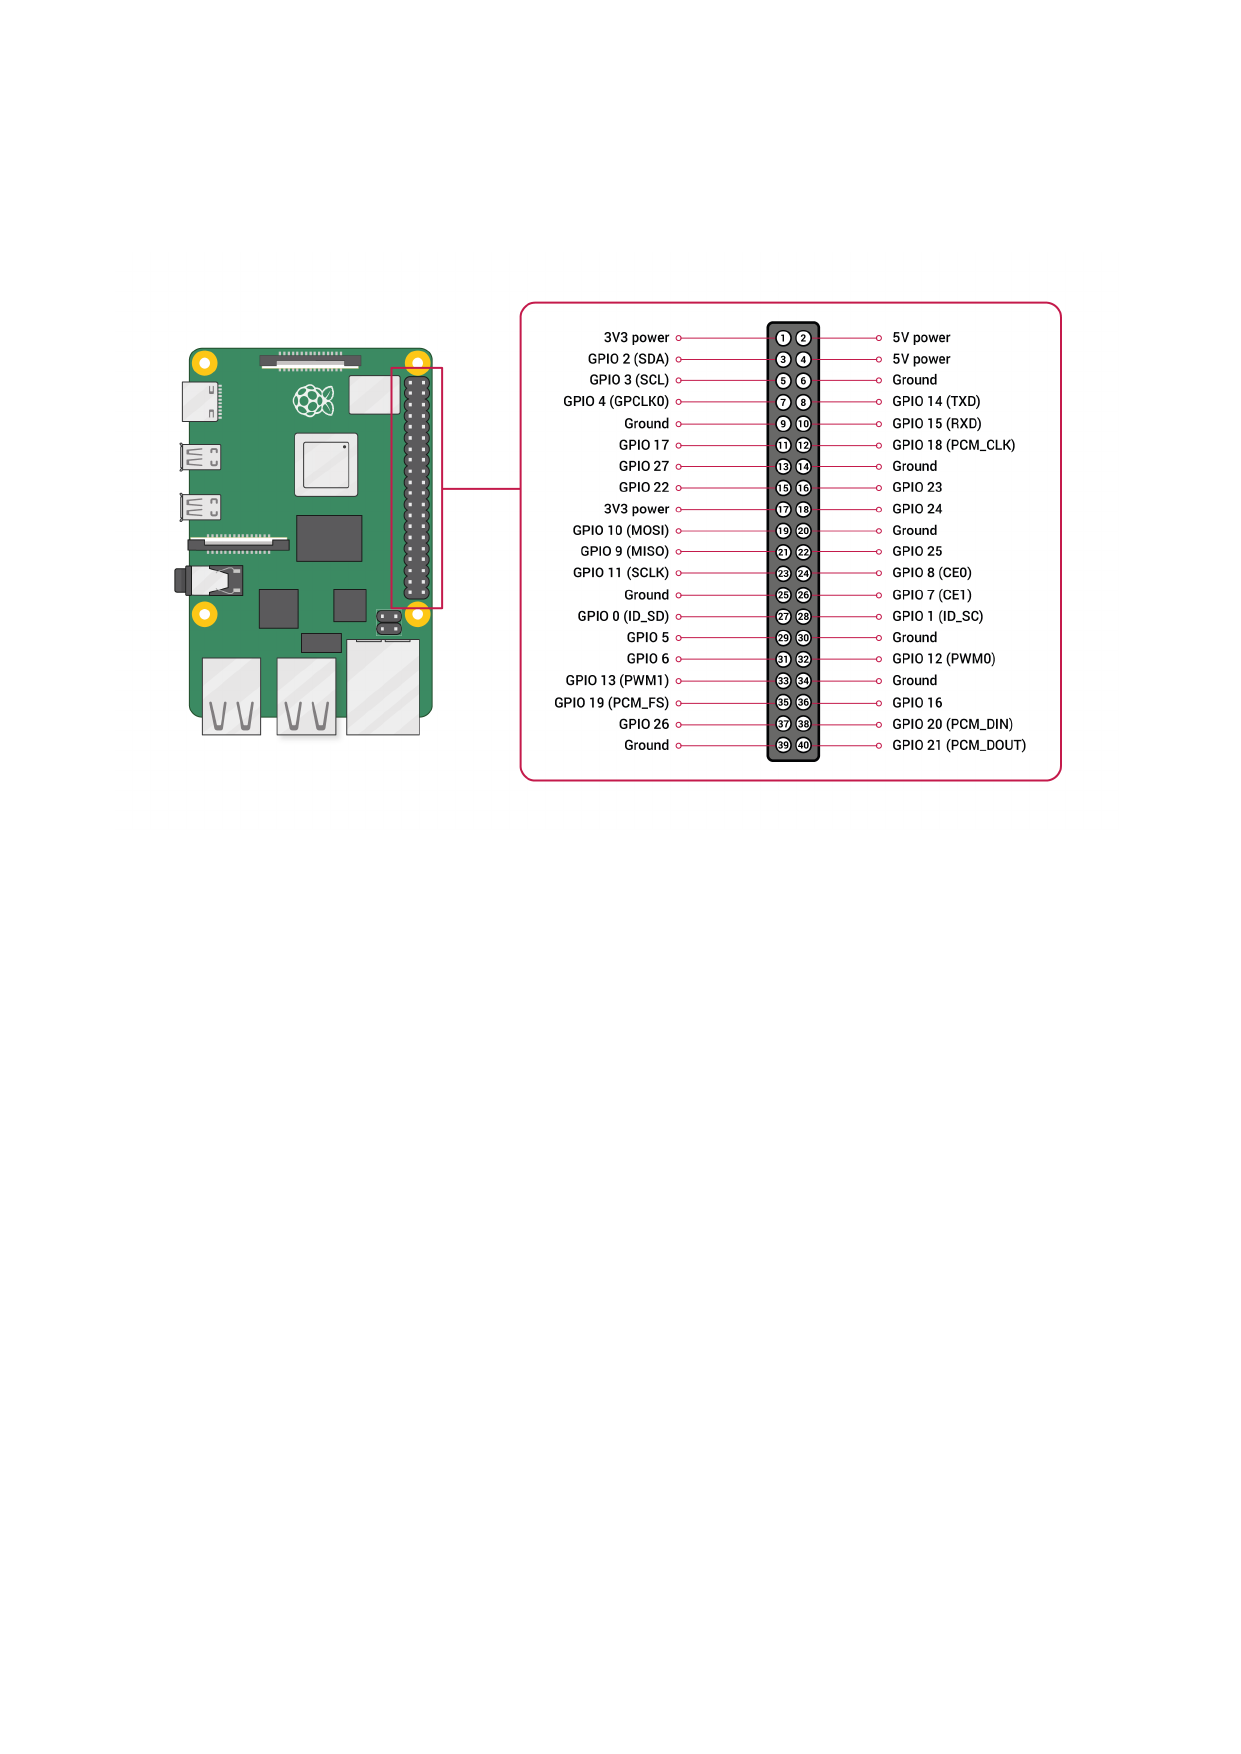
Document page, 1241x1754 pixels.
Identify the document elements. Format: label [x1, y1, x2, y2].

picture [115, 252, 1119, 830]
